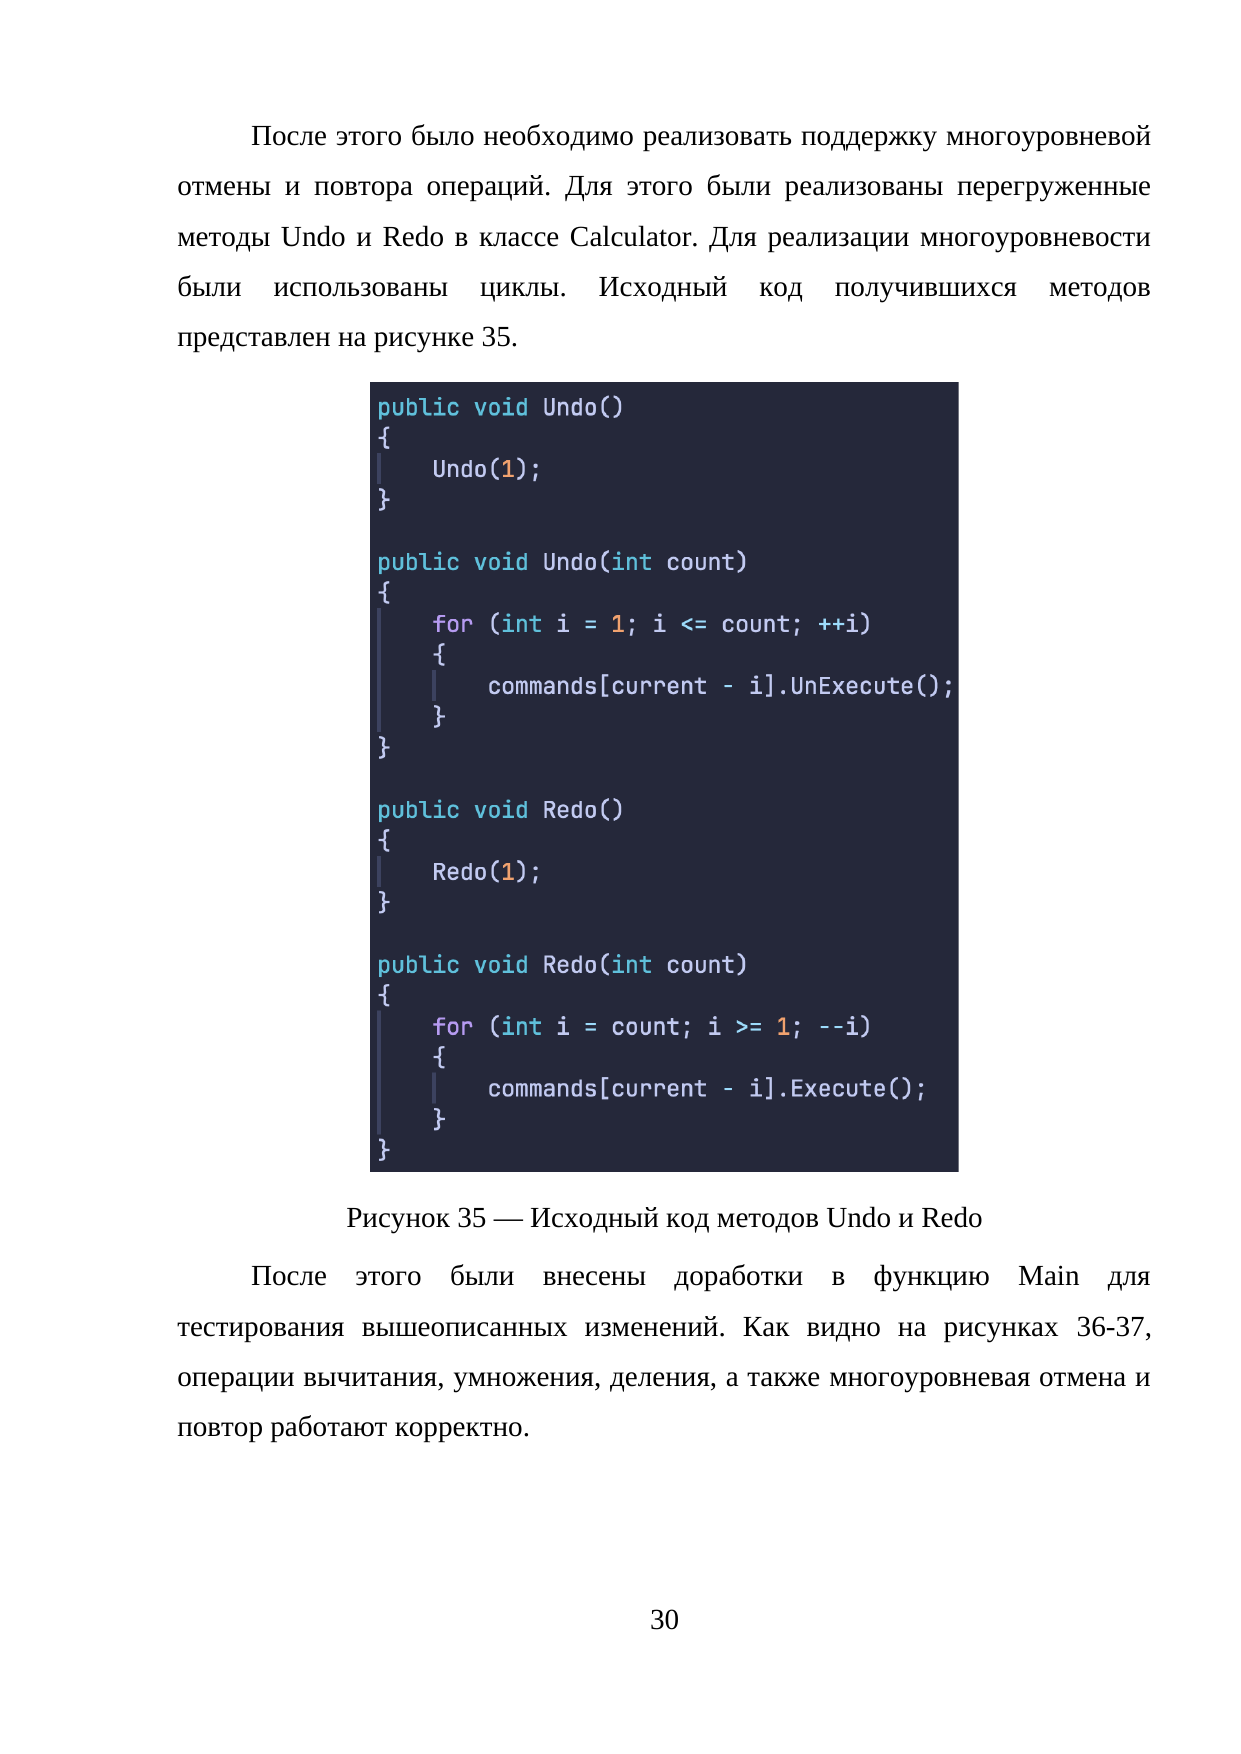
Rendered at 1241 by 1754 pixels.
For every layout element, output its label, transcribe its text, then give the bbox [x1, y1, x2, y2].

text Рисунок 35 — Исходный код методов Undo и Redo [218, 382, 1110, 1234]
text После этого были внесены доработки в функцию Main для тестирования вышеописанных изменений. Как видно на рисунках 36-37, операции вычитания, умножения, деления, а также многоуровневая отмена и повтор работают корректно. [177, 1258, 1152, 1443]
text После этого было необходимо реализовать поддержку многоуровневой отмены и повтора операций. Для этого были реализованы перегруженные методы Undo и Redo в классе Calculator. Для реализации многоуровневости были использованы циклы. Исходный код получившихся методов представлен на рисунке 35. [177, 118, 1152, 353]
picture [370, 382, 959, 1172]
